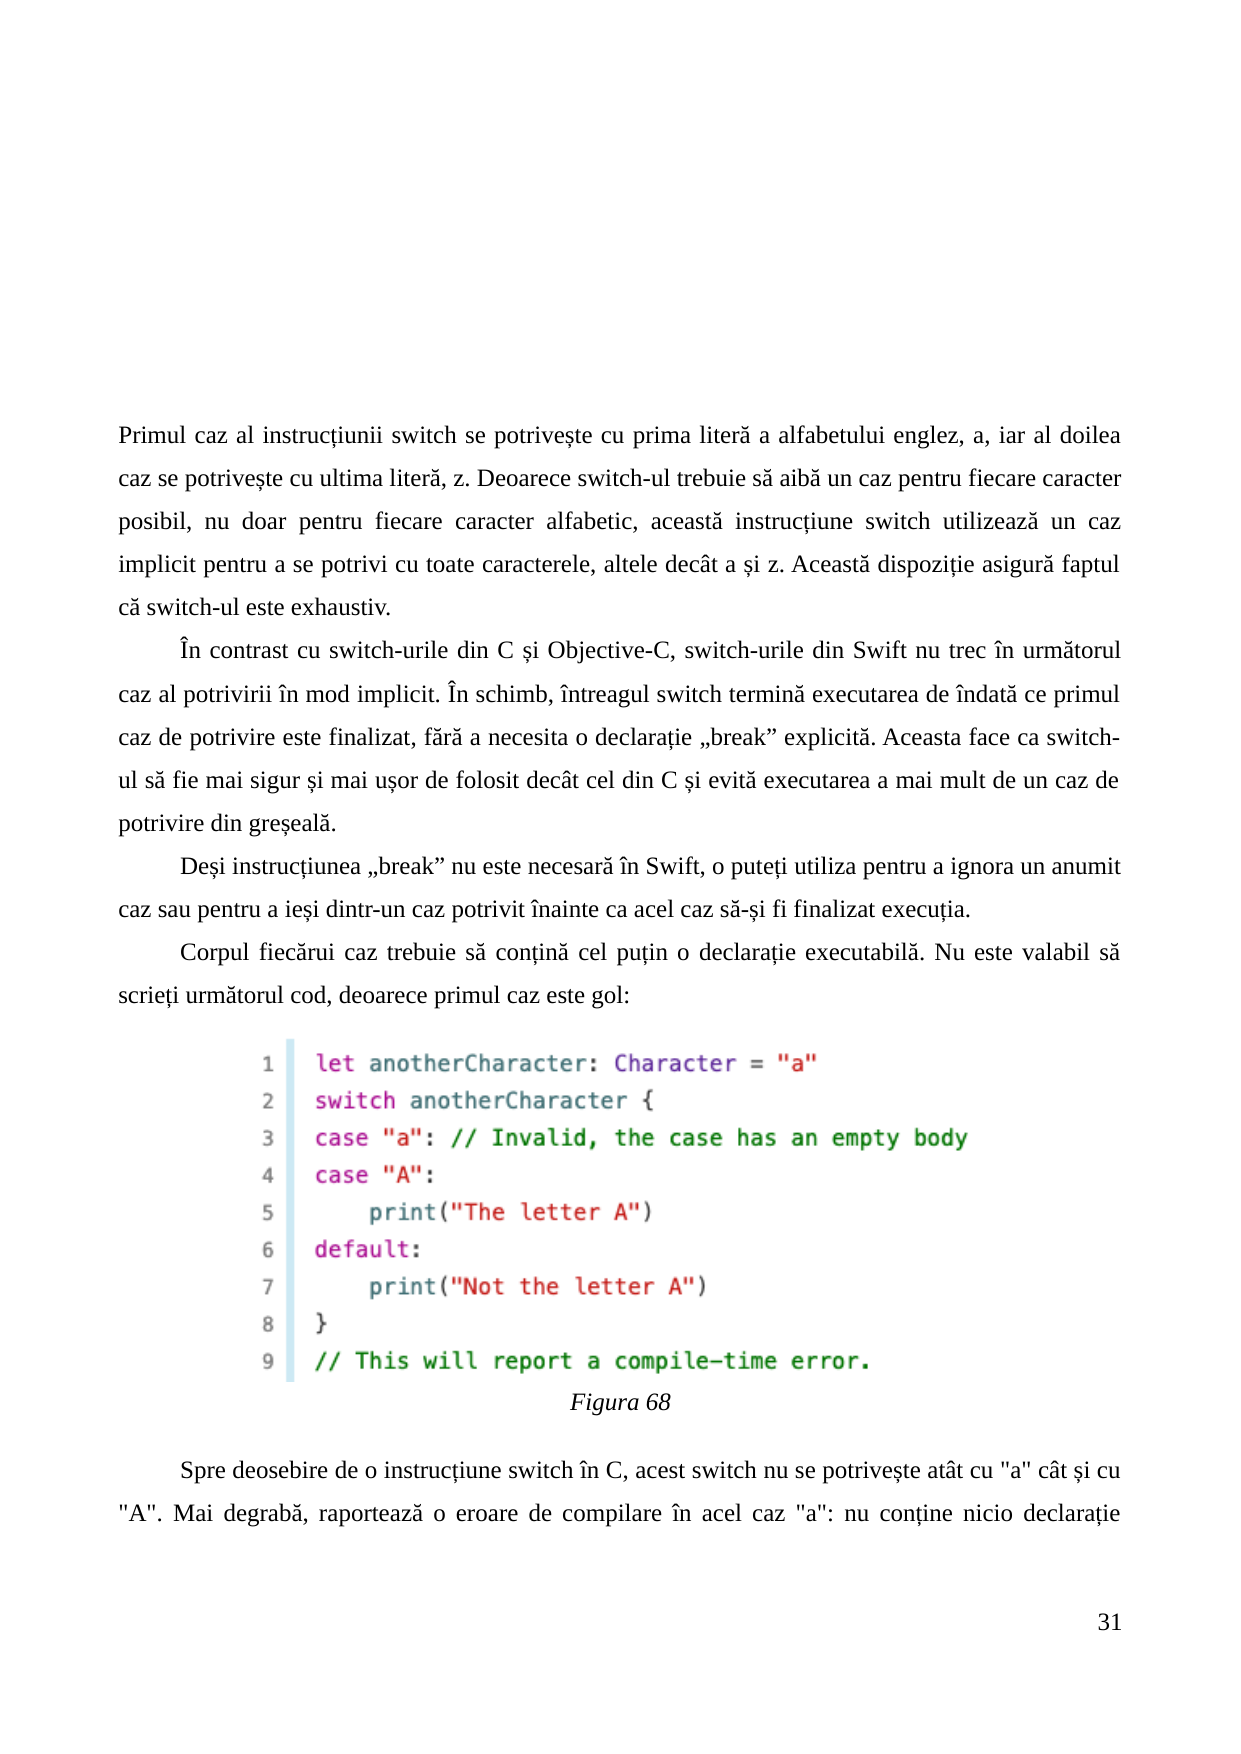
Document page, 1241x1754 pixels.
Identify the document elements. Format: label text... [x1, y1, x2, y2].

text În contrast cu switch-urile din C și Objective-C, switch-urile din Swift nu trec în următorul caz al potrivirii în mod implicit. În schimb, întreagul switch termină executarea de îndată ce primul caz de potrivire este finalizat, fără a necesita o declarație „break” explicită. Aceasta face ca switch-ul să fie mai sigur și mai ușor de folosit decât cel din C și evită executarea a mai mult de un caz de potrivire din greșeală. [118, 636, 1122, 837]
text Figura 68 [259, 1382, 981, 1416]
text Corpul fiecărui caz trebuie să conțină cel puțin o declarație executabilă. Nu este valabil să scrieți următorul cod, deoarece primul caz este gol: [118, 937, 1122, 1009]
text Deși instrucțiunea „break” nu este necesară în Swift, o puteți utiliza pentru a ignora un anumit caz sau pentru a ieși dintr-un caz potrivit înainte ca acel caz să-și fi finalizat execuția. [118, 851, 1122, 923]
text Spre deosebire de o instrucțiune switch în C, acest switch nu se potrivește atât cu "a" cât și cu "A". Mai degrabă, raportează o eroare de compilare în acel caz "a": nu conține nicio declarație [118, 1455, 1122, 1527]
text Primul caz al instrucțiunii switch se potrivește cu prima literă a alfabetului englez, a, iar al doilea caz se potrivește cu ultima literă, z. Deoarece switch-ul trebuie să aibă un caz pentru fiecare caracter posibil, nu doar pentru fiecare caracter alfabetic, această instrucțiune switch utilizează un caz implicit pentru a se potrivi cu toate caracterele, altele decât a și z. Această dispoziție asigură faptul că switch-ul este exhaustiv. [118, 420, 1122, 621]
picture [259, 1036, 981, 1382]
